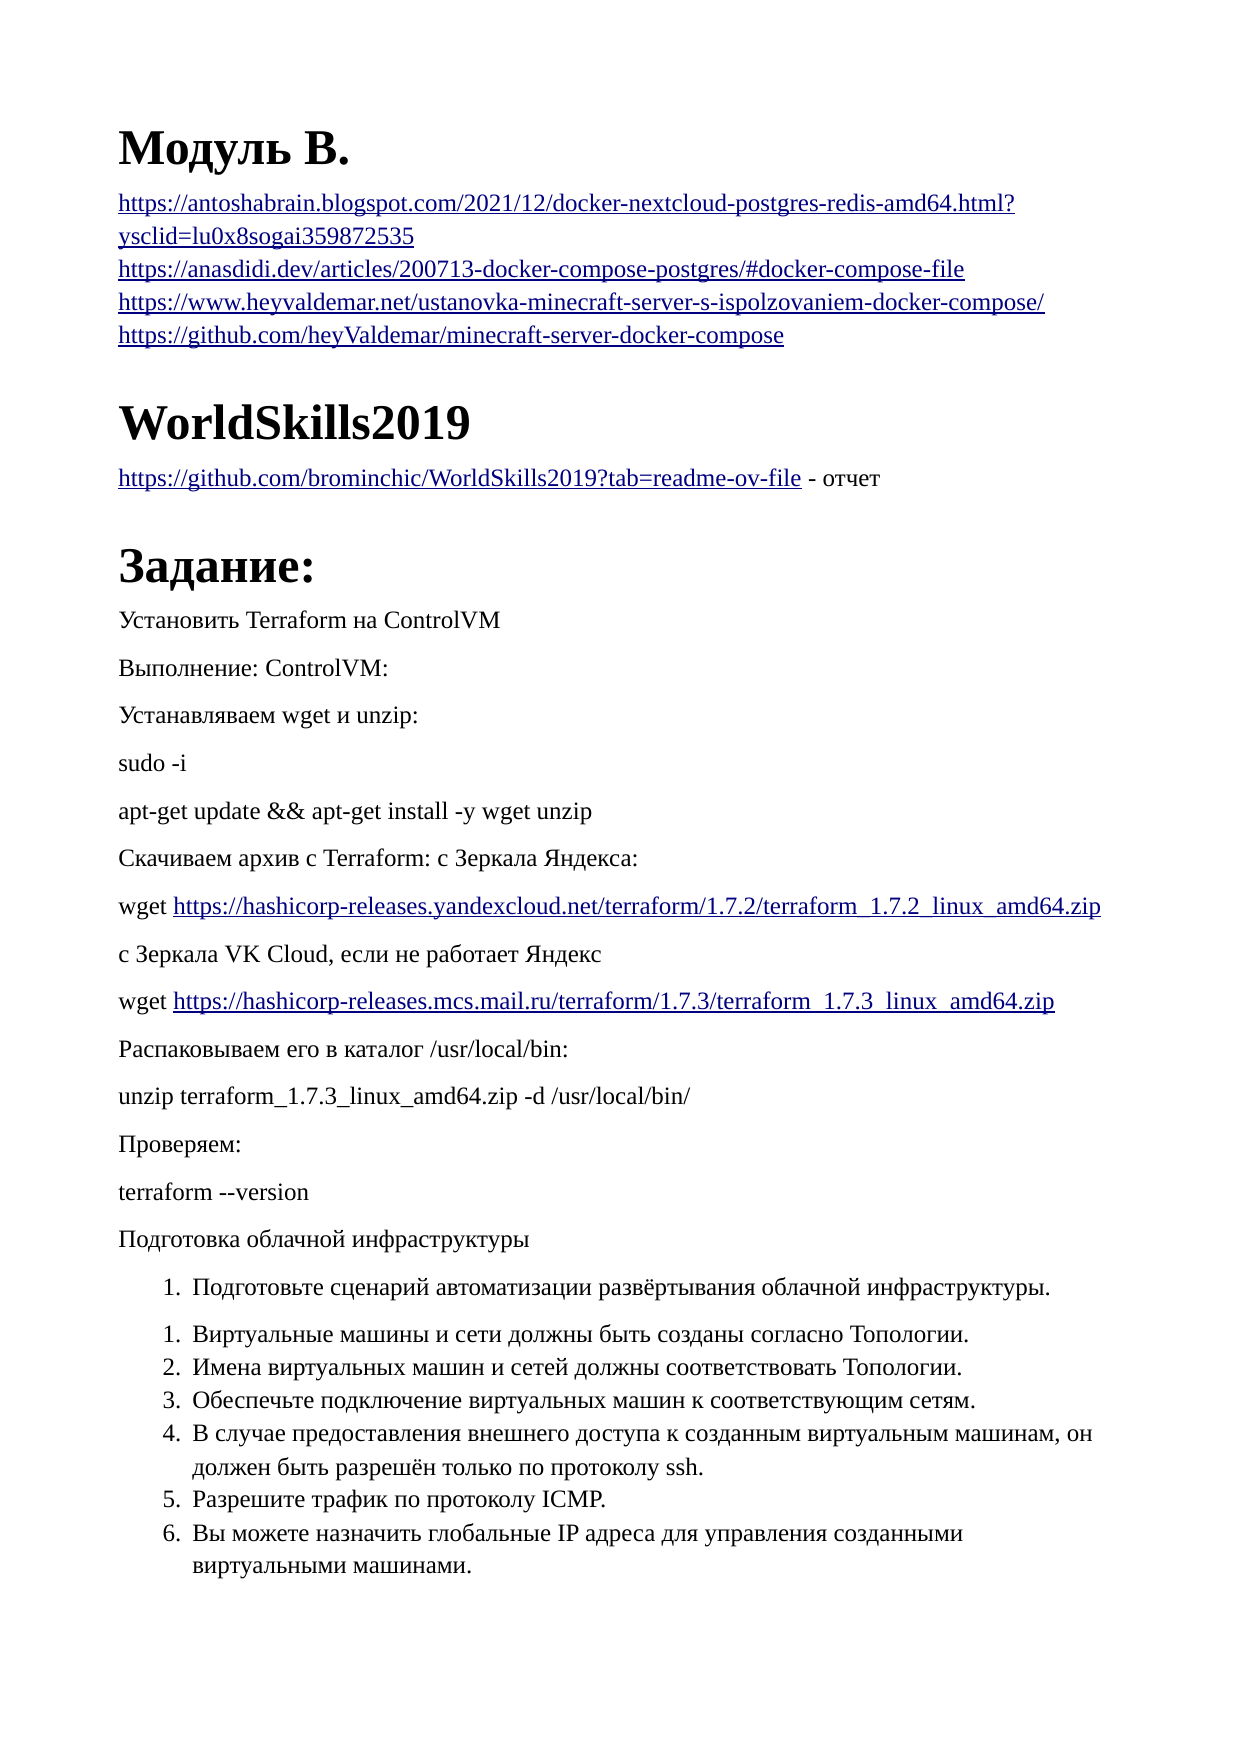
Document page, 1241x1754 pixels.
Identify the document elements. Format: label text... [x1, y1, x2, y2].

text Распаковываем его в каталог /usr/local/bin: [118, 1034, 1122, 1063]
text Установить Terraform на ControlVM [118, 605, 1122, 634]
list Вы можете назначить глобальные IP адреса для управления созданными виртуальными машинами. [162, 1518, 1122, 1579]
text Скачиваем архив с Terraform: с Зеркала Яндекса: [118, 843, 1122, 872]
text terraform --version [118, 1177, 1122, 1205]
text unzip terraform_1.7.3_linux_amd64.zip -d /usr/local/bin/ [118, 1081, 1122, 1110]
text с Зеркала VK Cloud, если не работает Яндекс [118, 939, 1122, 967]
text https://antoshabrain.blogspot.com/2021/12/docker-nextcloud-postgres-redis-amd64.html?ysclid=lu0x8sogai359872535 https://anasdidi.dev/articles/200713-docker-compose-postgres/#docker-compose-file https://www.heyvaldemar.net/ustanovka-minecraft-server-s-ispolzovaniem-docker-compose/ https://github.com/heyValdemar/minecraft-server-docker-compose [118, 188, 1122, 349]
subtitle WorldSkills2019 [118, 393, 1122, 450]
list В случае предоставления внешнего доступа к созданным виртуальным машинам, он должен быть разрешён только по протоколу ssh. [162, 1418, 1122, 1480]
text Устанавляваем wget и unzip: [118, 701, 1122, 729]
list Разрешите трафик по протоколу ICMP. [162, 1484, 1122, 1513]
text https://github.com/brominchic/WorldSkills2019?tab=readme-ov-file - отчет [118, 463, 1122, 492]
text apt-get update && apt-get install -y wget unzip [118, 796, 1122, 824]
text Подготовка облачной инфраструктуры [118, 1224, 1122, 1253]
list Виртуальные машины и сети должны быть созданы согласно Топологии. [162, 1319, 1122, 1348]
subtitle Модуль В. [118, 118, 1122, 176]
list Имена виртуальных машин и сетей должны соответствовать Топологии. [162, 1352, 1122, 1381]
text sudo -i [118, 748, 1122, 777]
list Подготовьте сценарий автоматизации развёртывания облачной инфраструктуры. [162, 1272, 1122, 1301]
text wget https://hashicorp-releases.mcs.mail.ru/terraform/1.7.3/terraform_1.7.3_linux_amd64.zip [118, 986, 1122, 1015]
text wget https://hashicorp-releases.yandexcloud.net/terraform/1.7.2/terraform_1.7.2_linux_amd64.zip [118, 891, 1122, 920]
list Обеспечьте подключение виртуальных машин к соответствующим сетям. [162, 1386, 1122, 1414]
text Проверяем: [118, 1129, 1122, 1158]
subtitle Задание: [118, 535, 1122, 593]
text Выполнение: ControlVM: [118, 653, 1122, 682]
